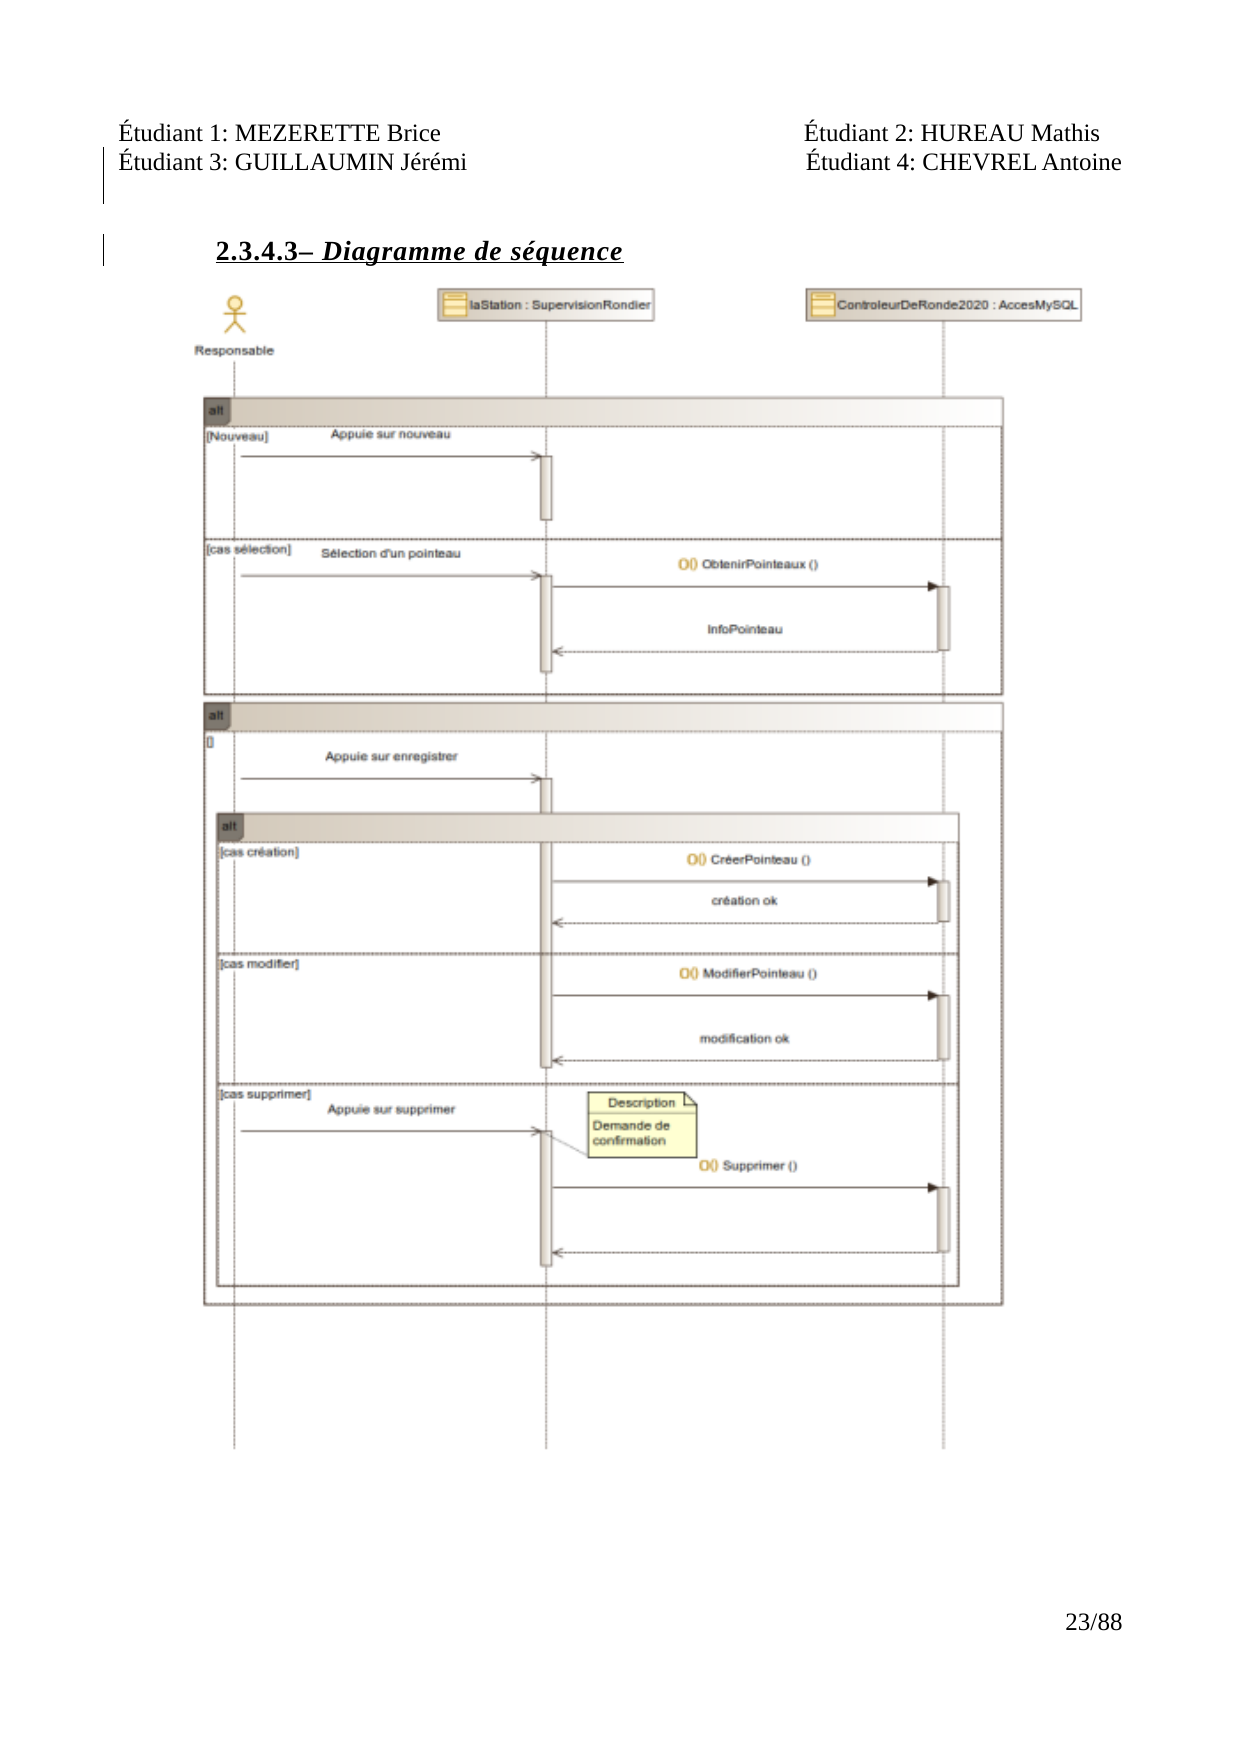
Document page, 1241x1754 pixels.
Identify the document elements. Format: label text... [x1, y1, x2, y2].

subtitle 2.3.4.3– Diagramme de séquence [118, 234, 1122, 266]
picture [147, 278, 1093, 1460]
